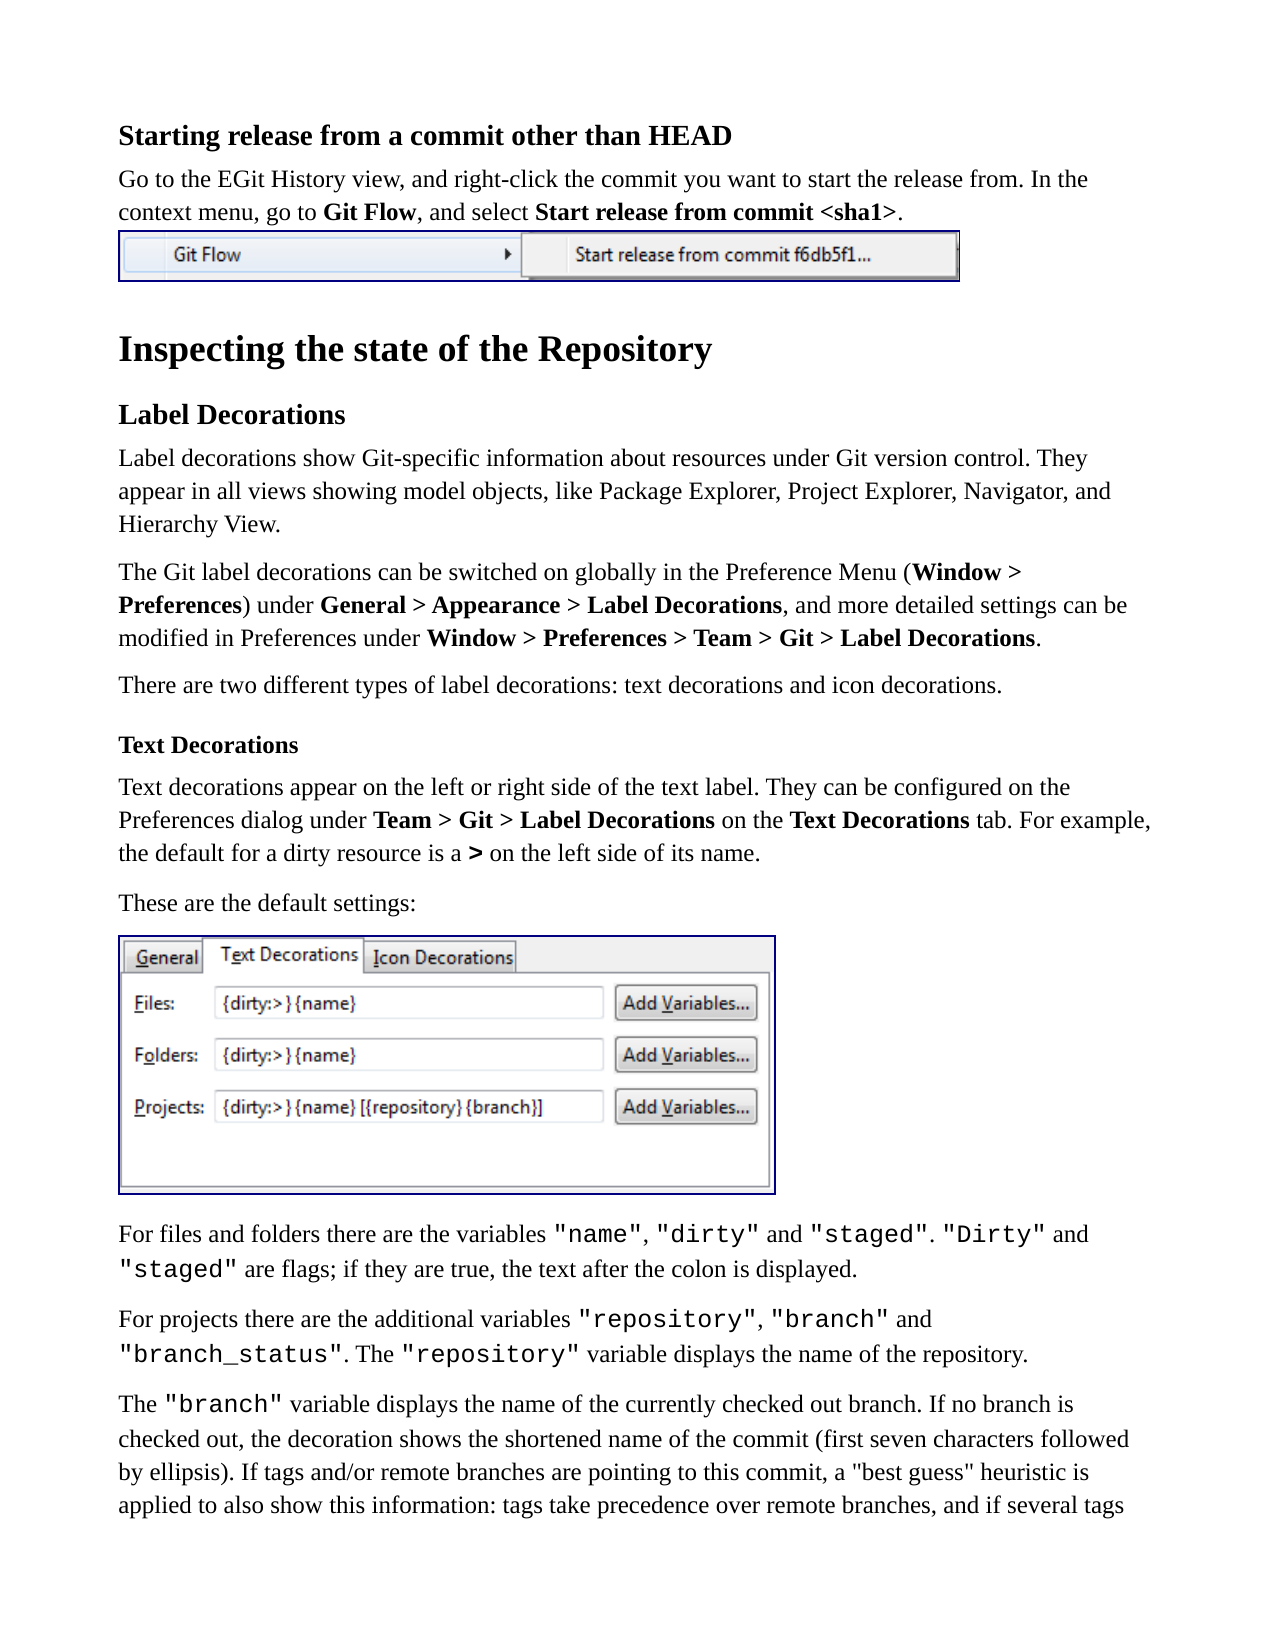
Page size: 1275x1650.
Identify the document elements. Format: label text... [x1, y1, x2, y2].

text There are two different types of label decorations: text decorations and icon decorations. [118, 670, 1157, 699]
picture [120, 937, 774, 1193]
subtitle Text Decorations [118, 731, 1157, 759]
text Go to the EGit History view, and right-click the commit you want to start the release from. In the context menu, go to Git Flow, and select Start release from commit <sha1>. [118, 164, 1157, 287]
subtitle Starting release from a commit other than HEAD [118, 118, 1157, 152]
text The "branch" variable displays the name of the currently checked out branch. If no branch is checked out, the decoration shows the shortened name of the commit (first seven characters followed by ellipsis). If tags and/or remote branches are pointing to this commit, a "best guess" heuristic is applied to also show this information: tags take precedence over remote branches, and if several tags [118, 1389, 1157, 1519]
text These are the default settings: [118, 888, 1157, 917]
subtitle Inspecting the state of the Repository [118, 327, 1157, 370]
text For files and folders there are the variables "name", "dirty" and "staged". "Dirty" and "staged" are flags; if they are true, the text after the colon is displayed. [118, 1219, 1157, 1285]
subtitle Label Decorations [118, 397, 1157, 431]
text For projects there are the additional variables "repository", "branch" and "branch_status". The "repository" variable displays the name of the repository. [118, 1304, 1157, 1370]
text Label decorations show Git-specific information about resources under Git version control. They appear in all views showing model objects, like Package Explorer, Project Explorer, Navigator, and Hierarchy View. [118, 443, 1157, 538]
text Text decorations appear on the left or right side of the text label. They can be configured on the Preferences dialog under Team > Git > Label Decorations on the Text Decorations tab. For example, the default for a dirty resource is a > on the left side of its name. [118, 772, 1157, 869]
picture [120, 232, 959, 280]
text The Git label decorations can be switched on globally in the Preference Menu (Window > Preferences) under General > Appearance > Label Decorations, and more detailed settings can be modified in Preferences under Window > Preferences > Team > Git > Label Decorations. [118, 557, 1157, 652]
